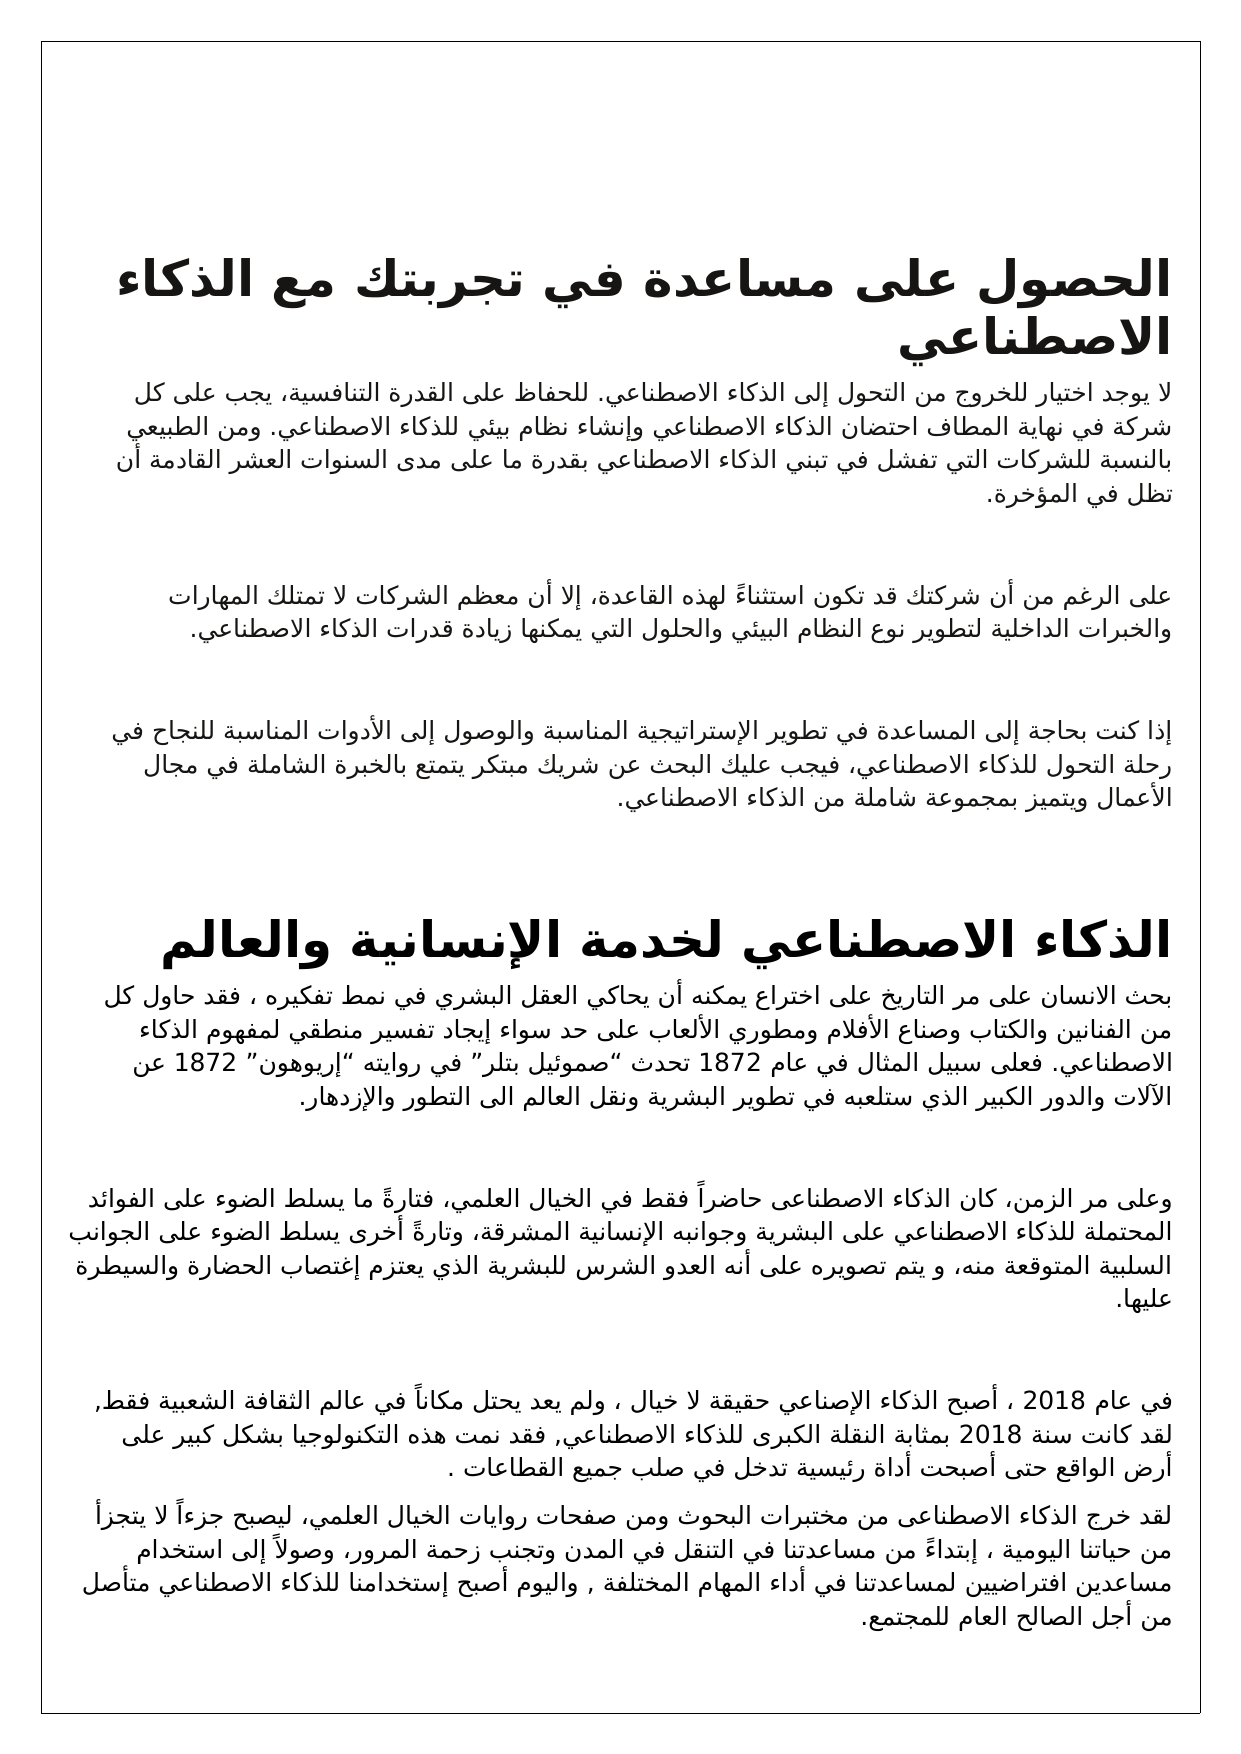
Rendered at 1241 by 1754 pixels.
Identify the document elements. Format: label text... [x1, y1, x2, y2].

text على الرغم من أن شركتك قد تكون استثناءً لهذه القاعدة، إلا أن معظم الشركات لا تمتلك المهارات والخبرات الداخلية لتطوير نوع النظام البيئي والحلول التي يمكنها زيادة قدرات الذكاء الاصطناعي. [68, 581, 1173, 644]
text لقد خرج الذكاء الاصطناعى من مختبرات البحوث ومن صفحات روايات الخيال العلمي، ليصبح جزءاً لا يتجزأ من حياتنا اليومية ، إبتداءً من مساعدتنا في التنقل في المدن وتجنب زحمة المرور، وصولاً إلى استخدام مساعدين افتراضيين لمساعدتنا في أداء المهام المختلفة , واليوم أصبح إستخدامنا للذكاء الاصطناعي متأصل من أجل الصالح العام للمجتمع. [68, 1501, 1173, 1631]
text بحث الانسان على مر التاريخ على اختراع يمكنه أن يحاكي العقل البشري في نمط تفكيره ، فقد حاول كل من الفنانين والكتاب وصناع الأفلام ومطوري الألعاب على حد سواء إيجاد تفسير منطقي لمفهوم الذكاء الاصطناعي. فعلى سبيل المثال في عام 1872 تحدث “صموئيل بتلر” في روايته “إريوهون” 1872 عن الآلات والدور الكبير الذي ستلعبه في تطوير البشرية ونقل العالم الى التطور والإزدهار. [68, 981, 1173, 1111]
text لا يوجد اختيار للخروج من التحول إلى الذكاء الاصطناعي. للحفاظ على القدرة التنافسية، يجب على كل شركة في نهاية المطاف احتضان الذكاء الاصطناعي وإنشاء نظام بيئي للذكاء الاصطناعي. ومن الطبيعي بالنسبة للشركات التي تفشل في تبني الذكاء الاصطناعي بقدرة ما على مدى السنوات العشر القادمة أن تظل في المؤخرة. [68, 379, 1173, 508]
text في عام 2018 ، أصبح الذكاء الإصناعي حقيقة لا خيال ، ولم يعد يحتل مكاناً في عالم الثقافة الشعبية فقط, لقد كانت سنة 2018 بمثابة النقلة الكبرى للذكاء الاصطناعي, فقد نمت هذه التكنولوجيا بشكل كبير على أرض الواقع حتى أصبحت أداة رئيسية تدخل في صلب جميع القطاعات . [68, 1386, 1173, 1482]
subtitle الذكاء الاصطناعي لخدمة الإنسانية والعالم [68, 911, 1173, 969]
subtitle الحصول على مساعدة في تجربتك مع الذكاء الاصطناعي [68, 250, 1173, 366]
text وعلى مر الزمن، كان الذكاء الاصطناعى حاضراً فقط في الخيال العلمي، فتارةً ما يسلط الضوء على الفوائد المحتملة للذكاء الاصطناعي على البشرية وجوانبه الإنسانية المشرقة، وتارةً أخرى يسلط الضوء على الجوانب السلبية المتوقعة منه، و يتم تصويره على أنه العدو الشرس للبشرية الذي يعتزم إغتصاب الحضارة والسيطرة عليها. [68, 1184, 1173, 1313]
text إذا كنت بحاجة إلى المساعدة في تطوير الإستراتيجية المناسبة والوصول إلى الأدوات المناسبة للنجاح في رحلة التحول للذكاء الاصطناعي، فيجب عليك البحث عن شريك مبتكر يتمتع بالخبرة الشاملة في مجال الأعمال ويتميز بمجموعة شاملة من الذكاء الاصطناعي. [68, 717, 1173, 813]
